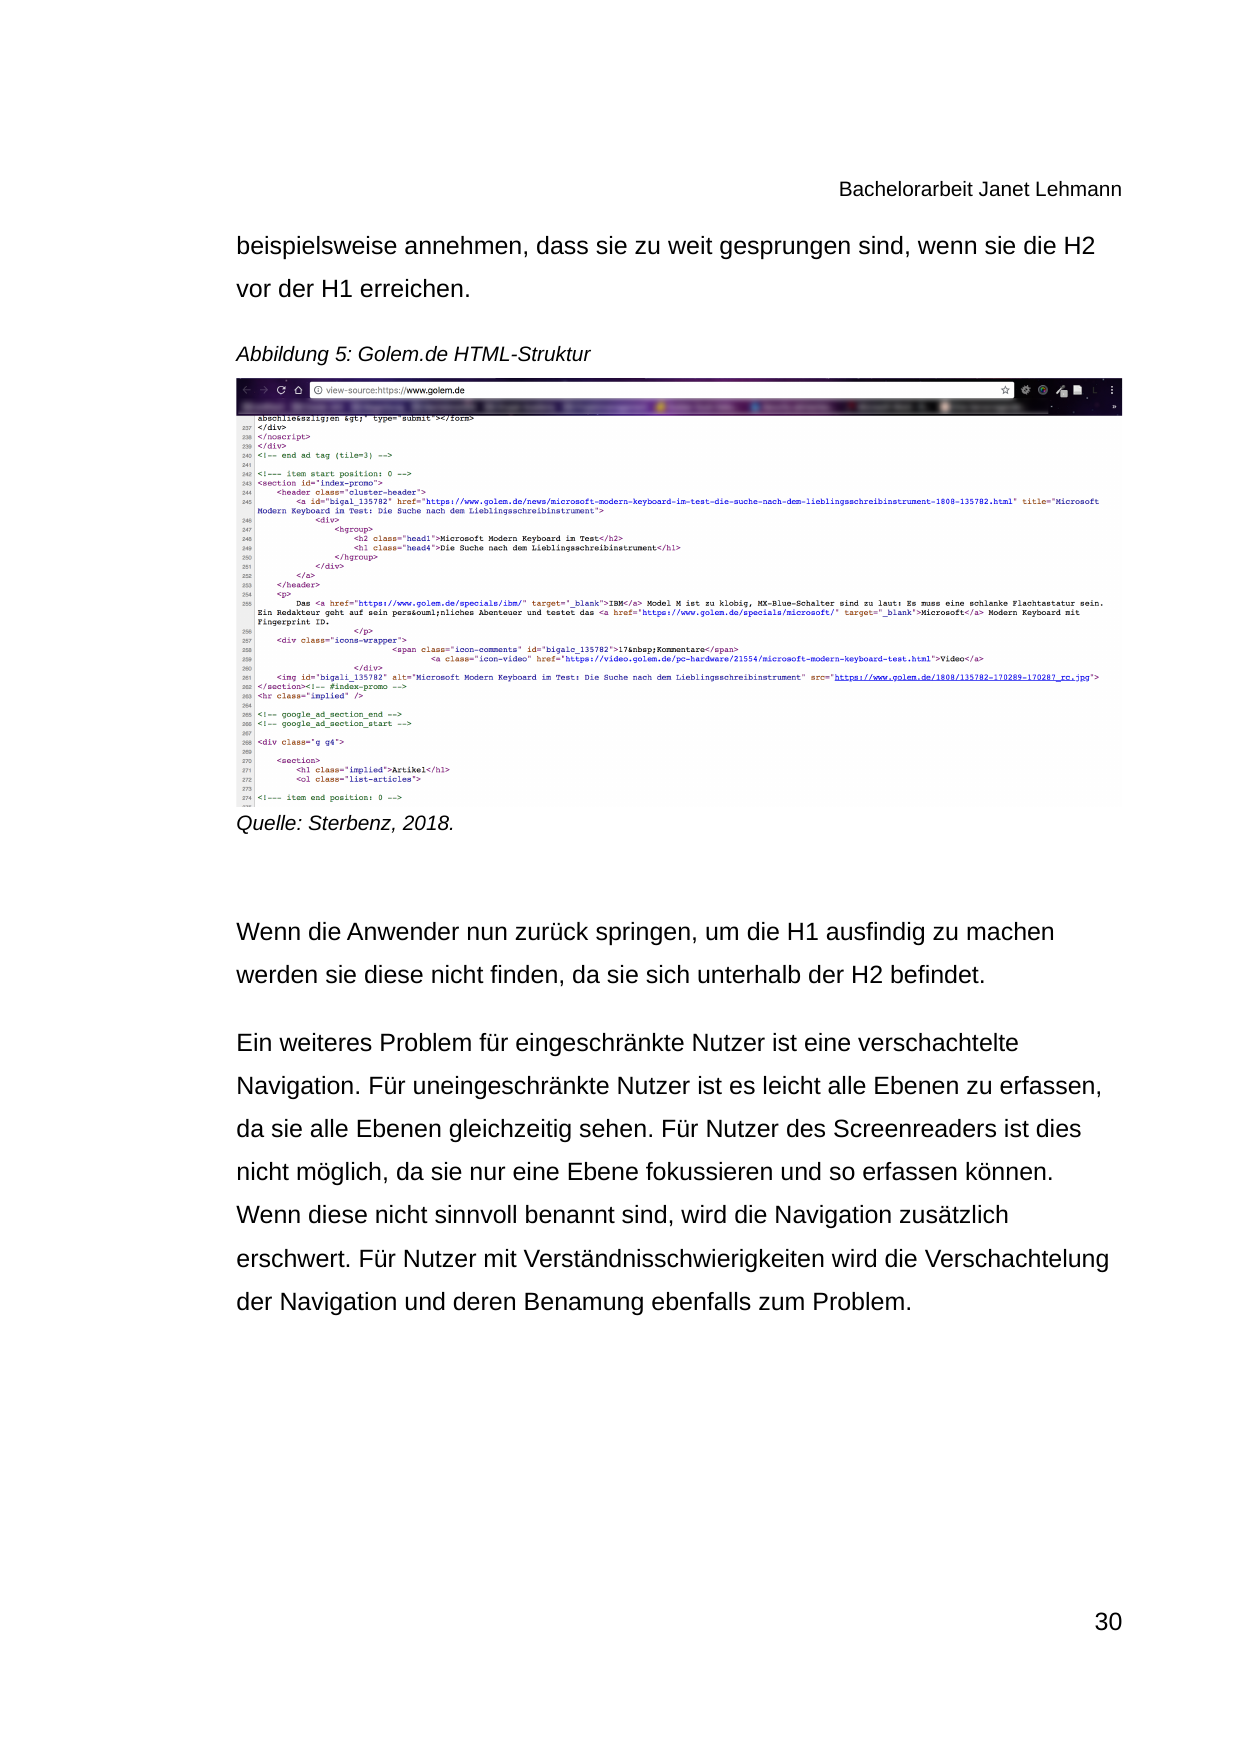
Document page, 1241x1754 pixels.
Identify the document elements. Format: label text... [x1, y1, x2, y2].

text Quelle: Sterbenz, 2018. [236, 807, 1122, 835]
text Wenn die Anwender nun zurück springen, um die H1 ausfindig zu machen werden sie diese nicht finden, da sie sich unterhalb der H2 befindet. [236, 917, 1122, 989]
text Ein weiteres Problem für eingeschränkte Nutzer ist eine verschachtelte Navigation. Für uneingeschränkte Nutzer ist es leicht alle Ebenen zu erfassen, da sie alle Ebenen gleichzeitig sehen. Für Nutzer des Screenreaders ist dies nicht möglich, da sie nur eine Ebene fokussieren und so erfassen können. Wenn diese nicht sinnvoll benannt sind, wird die Navigation zusätzlich erschwert. Für Nutzer mit Verständnisschwierigkeiten wird die Verschachtelung der Navigation und deren Benamung ebenfalls zum Problem. [236, 1028, 1122, 1316]
picture [236, 378, 1123, 807]
text beispielsweise annehmen, dass sie zu weit gesprungen sind, wenn sie die H2 vor der H1 erreichen. [236, 231, 1122, 302]
text Abbildung 5: Golem.de HTML-Struktur [236, 342, 1122, 378]
